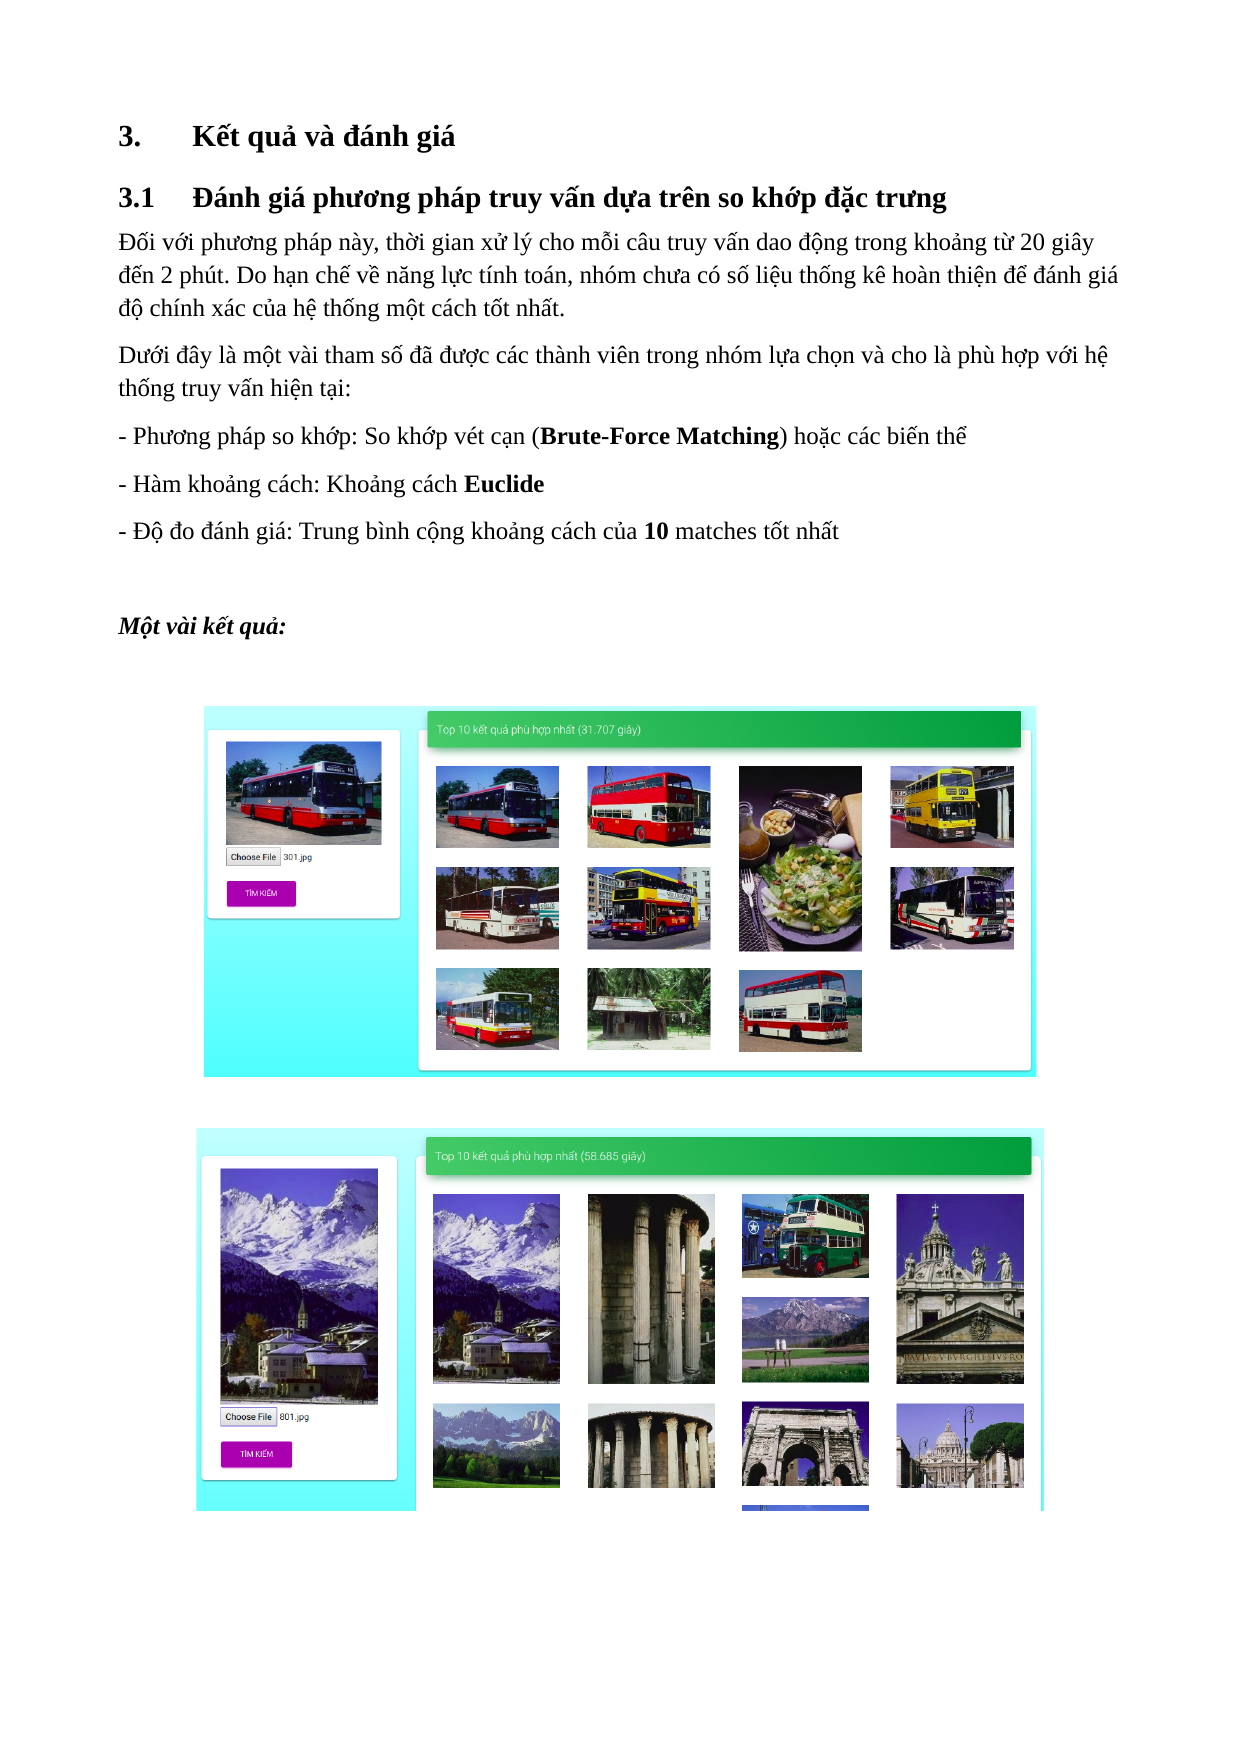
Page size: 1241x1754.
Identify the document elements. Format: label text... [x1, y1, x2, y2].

picture [196, 1128, 1044, 1511]
text Đối với phương pháp này, thời gian xử lý cho mỗi câu truy vấn dao động trong khoảng từ 20 giây đến 2 phút. Do hạn chế về năng lực tính toán, nhóm chưa có số liệu thống kê hoàn thiện để đánh giá độ chính xác của hệ thống một cách tốt nhất. [118, 227, 1122, 322]
text - Phương pháp so khớp: So khớp vét cạn (Brute-Force Matching) hoặc các biến thể [118, 421, 1122, 450]
text - Độ đo đánh giá: Trung bình cộng khoảng cách của 10 matches tốt nhất [118, 516, 1122, 545]
subtitle Đánh giá phương pháp truy vấn dựa trên so khớp đặc trưng [118, 181, 1122, 214]
subtitle Kết quả và đánh giá [118, 118, 1122, 153]
text Dưới đây là một vài tham số đã được các thành viên trong nhóm lựa chọn và cho là phù hợp với hệ thống truy vấn hiện tại: [118, 340, 1122, 402]
picture [203, 706, 1037, 1077]
text Một vài kết quả: [118, 611, 1122, 640]
text - Hàm khoảng cách: Khoảng cách Euclide [118, 469, 1122, 497]
